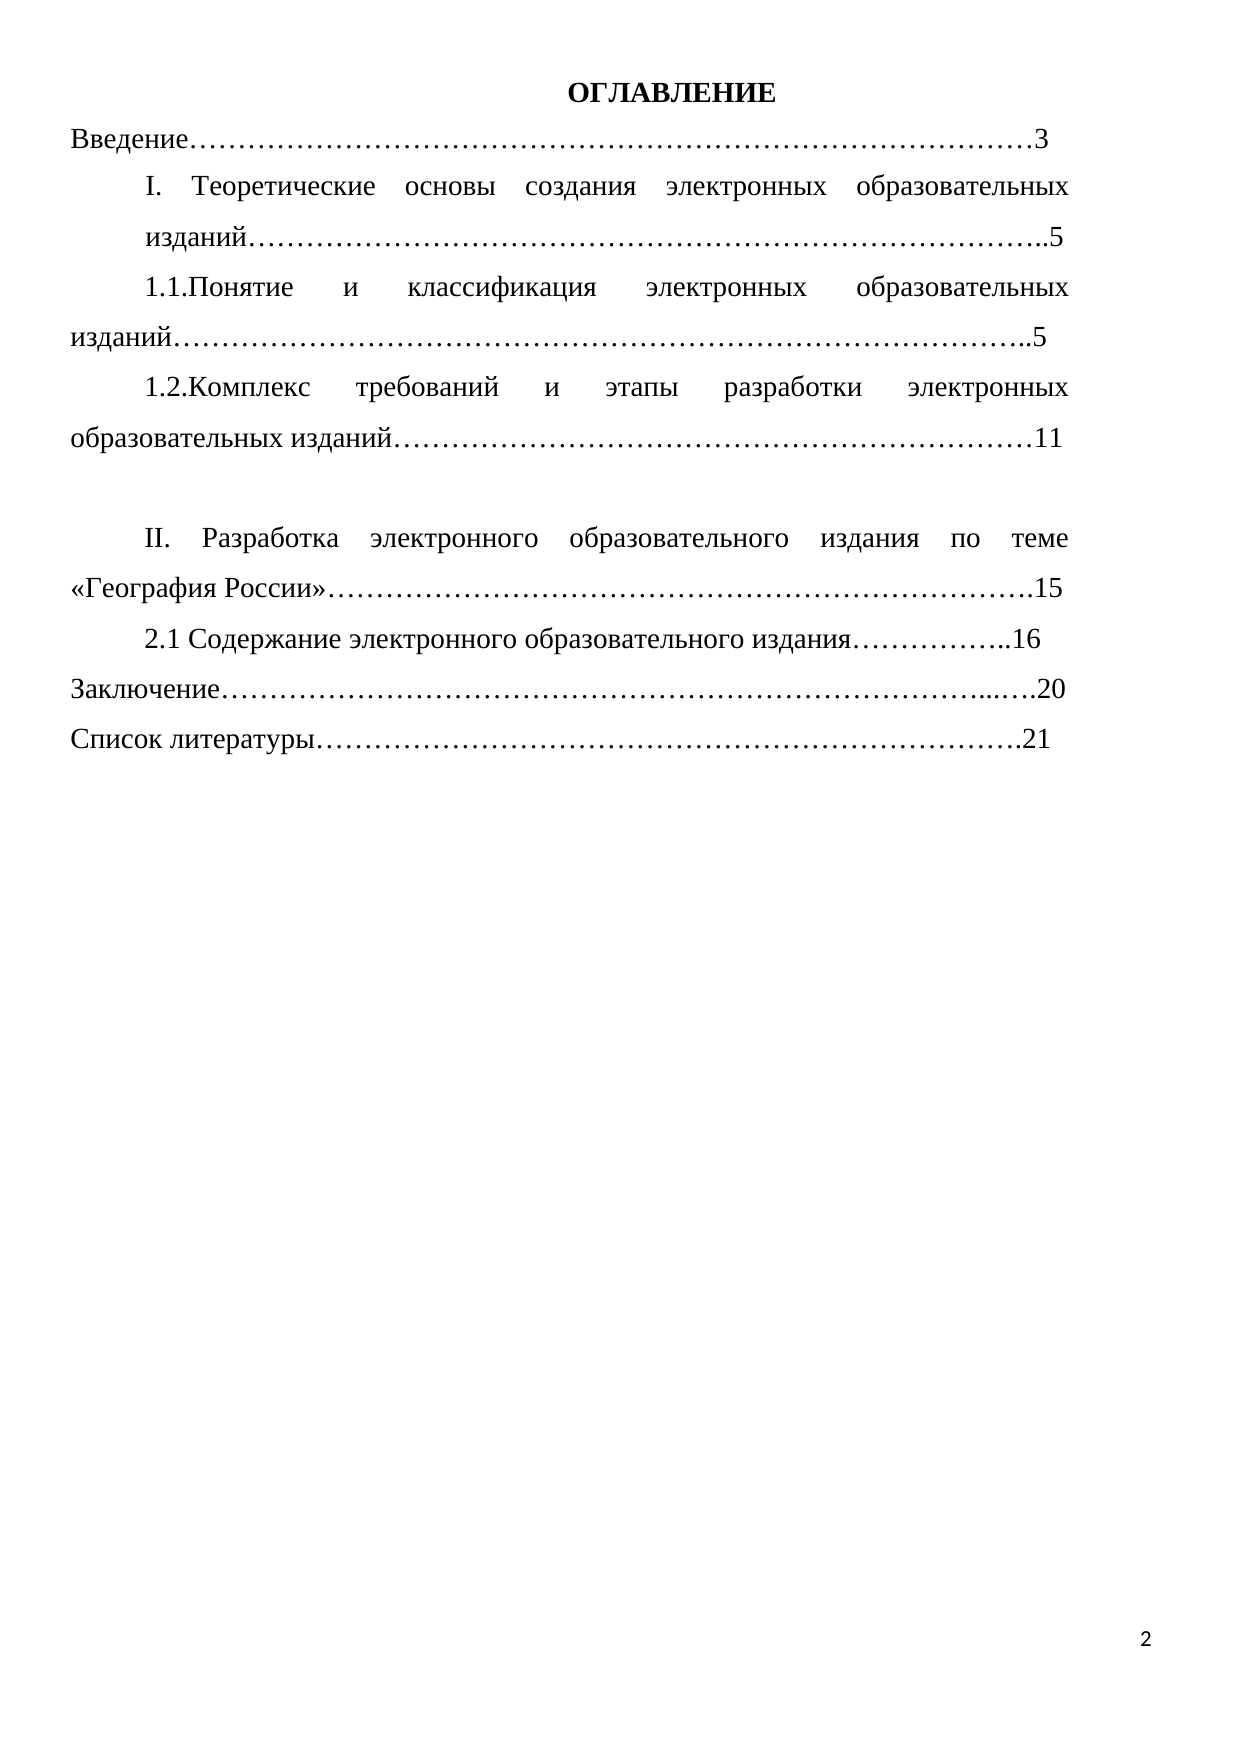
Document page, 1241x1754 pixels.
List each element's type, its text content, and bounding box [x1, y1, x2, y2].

table_cell Понятие и классификация электронных образовательных изданий……………………………………………………………………………..5 Комплекс требований и этапы разработки электронных образовательных изданий…………………………………………………………11 [59, 269, 1081, 470]
table_cell [1081, 520, 1211, 671]
table_cell [59, 470, 1081, 520]
table_cell [1081, 671, 1211, 768]
table_cell II. Разработка электронного образовательного издания по теме «География России»……………………………………………………………….15 2.1 Содержание электронного образовательного издания……………..16 [59, 520, 1081, 671]
table_cell Введение……………………………………………………………………………3 [59, 122, 1081, 168]
table_cell [1081, 122, 1211, 168]
table_header ОГЛАВЛЕНИЕ [59, 75, 1211, 122]
table_cell [1081, 168, 1211, 269]
table_cell Заключение……………………………………………………………………...….20 Список литературы……………………………………………………………….21 [59, 671, 1081, 768]
table_cell [1081, 269, 1211, 470]
table_cell [1081, 470, 1211, 520]
table_cell I. Теоретические основы создания электронных образовательных изданий………………………………………………………………………..5 [59, 168, 1081, 269]
